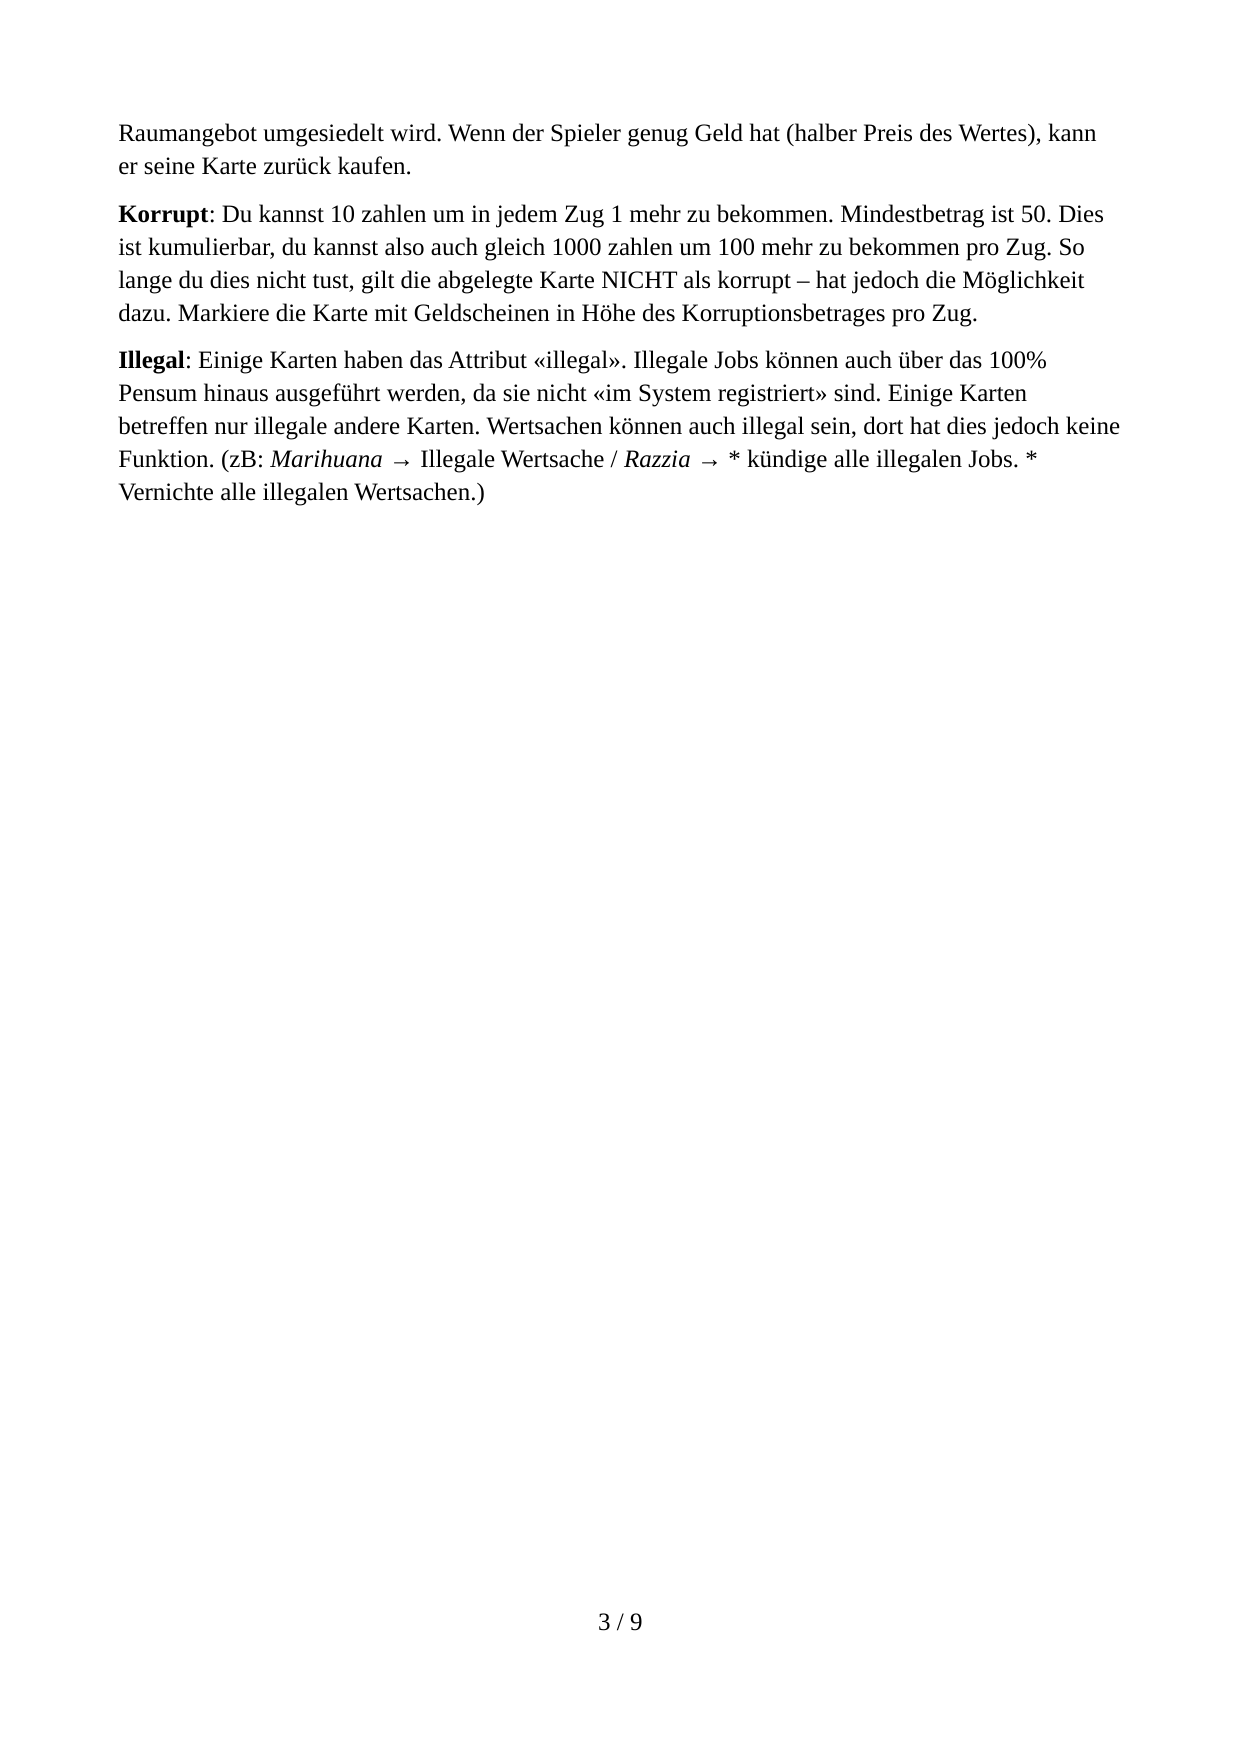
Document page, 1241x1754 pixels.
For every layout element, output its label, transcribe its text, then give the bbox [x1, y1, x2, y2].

text Korrupt: Du kannst 10 zahlen um in jedem Zug 1 mehr zu bekommen. Mindestbetrag ist 50. Dies ist kumulierbar, du kannst also auch gleich 1000 zahlen um 100 mehr zu bekommen pro Zug. So lange du dies nicht tust, gilt die abgelegte Karte NICHT als korrupt – hat jedoch die Möglichkeit dazu. Markiere die Karte mit Geldscheinen in Höhe des Korruptionsbetrages pro Zug. [118, 199, 1122, 327]
text Illegal: Einige Karten haben das Attribut «illegal». Illegale Jobs können auch über das 100% Pensum hinaus ausgeführt werden, da sie nicht «im System registriert» sind. Einige Karten betreffen nur illegale andere Karten. Wertsachen können auch illegal sein, dort hat dies jedoch keine Funktion. (zB: Marihuana → Illegale Wertsache / Razzia → * kündige alle illegalen Jobs. * Vernichte alle illegalen Wertsachen.) [118, 345, 1122, 506]
text Raumangebot umgesiedelt wird. Wenn der Spieler genug Geld hat (halber Preis des Wertes), kann er seine Karte zurück kaufen. [118, 118, 1122, 180]
